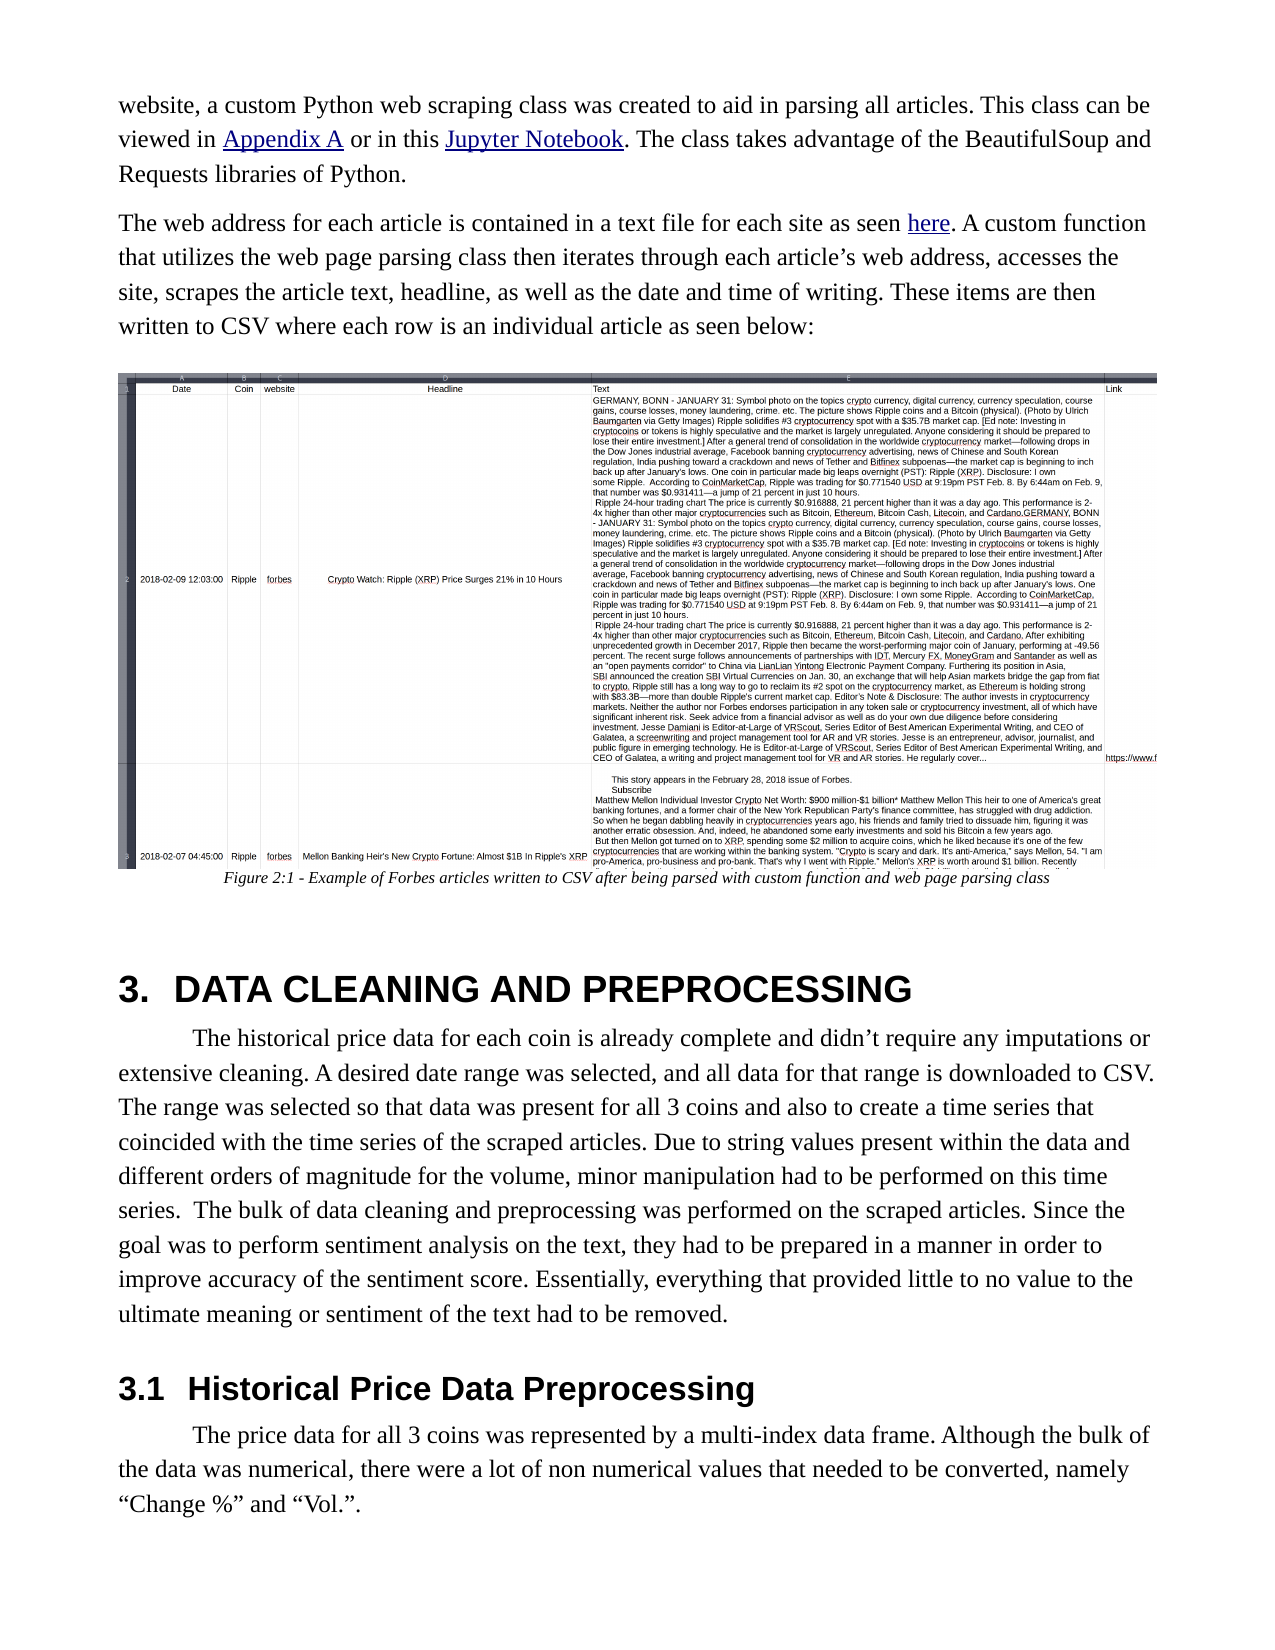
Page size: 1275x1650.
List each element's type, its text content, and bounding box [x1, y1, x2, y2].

subtitle Historical Price Data Preprocessing [118, 1369, 1157, 1408]
text The historical price data for each coin is already complete and didn’t require any imputations or extensive cleaning. A desired date range was selected, and all data for that range is downloaded to CSV. The range was selected so that data was present for all 3 coins and also to create a time series that coincided with the time series of the scraped articles. Due to string values present within the data and different orders of magnitude for the volume, minor manipulation had to be performed on this time series. The bulk of data cleaning and preprocessing was performed on the scraped articles. Since the goal was to perform sentiment analysis on the text, they had to be prepared in a manner in order to improve accuracy of the sentiment score. Essentially, everything that provided little to no value to the ultimate meaning or sentiment of the text had to be removed. [118, 1023, 1157, 1328]
text Figure 2:1 - Example of Forbes articles written to CSV after being parsed with custom function and web page parsing class [118, 869, 1157, 887]
subtitle DATA CLEANING AND PREPROCESSING [118, 967, 1157, 1011]
text website, a custom Python web scraping class was created to aid in parsing all articles. This class can be viewed in Appendix A or in this Jupyter Notebook. The class takes advantage of the BeautifulSoup and Requests libraries of Python. [118, 90, 1157, 188]
text The price data for all 3 coins was represented by a multi-index data frame. Although the bulk of the data was numerical, there were a lot of non numerical values that needed to be converted, namely “Change %” and “Vol.”. [118, 1420, 1157, 1518]
text The web address for each article is contained in a text file for each site as seen here. A custom function that utilizes the web page parsing class then iterates through each article’s web address, accesses the site, scrapes the article text, headline, as well as the date and time of writing. These items are then written to CSV where each row is an individual article as seen below: [118, 208, 1157, 340]
picture [118, 373, 1157, 869]
